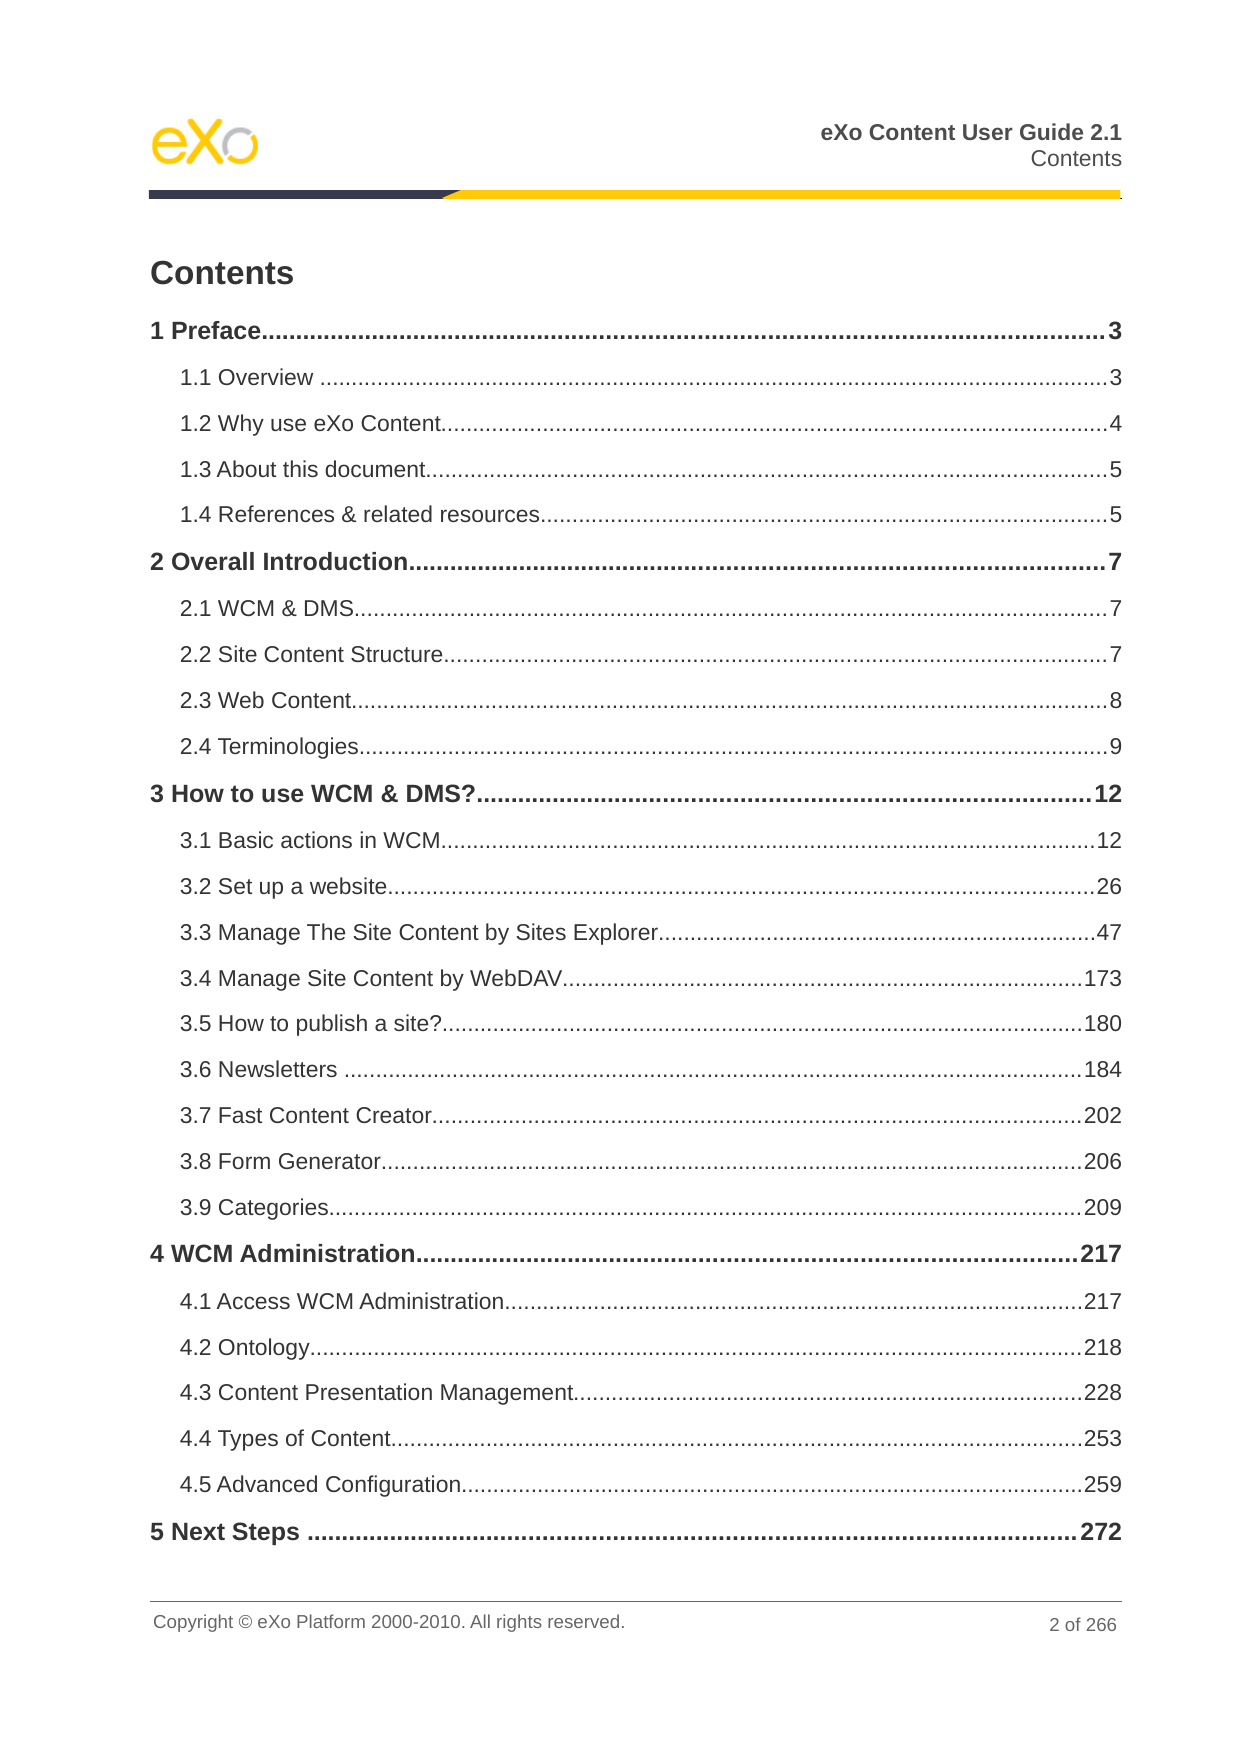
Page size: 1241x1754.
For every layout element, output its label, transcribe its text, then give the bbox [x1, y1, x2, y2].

text 2.2 Site Content Structure 7 [179, 641, 1122, 668]
text 2.3 Web Content 8 [179, 687, 1122, 713]
text 1.3 About this document 5 [179, 456, 1122, 482]
text 4.4 Types of Content 253 [179, 1425, 1122, 1452]
text 1.1 Overview 3 [179, 364, 1122, 390]
text 1 Preface 3 [150, 316, 1122, 344]
text 1.2 Why use eXo Content 4 [179, 410, 1122, 436]
text 4.2 Ontology 218 [179, 1333, 1122, 1360]
picture [152, 118, 259, 165]
text 3.7 Fast Content Creator 202 [179, 1102, 1122, 1128]
text 3.1 Basic actions in WCM 12 [179, 827, 1122, 853]
text 4.5 Advanced Configuration 259 [179, 1471, 1122, 1497]
text 4.3 Content Presentation Management 228 [179, 1379, 1122, 1406]
text 3.2 Set up a website 26 [179, 873, 1122, 899]
text 3.8 Form Generator 206 [179, 1148, 1122, 1174]
picture [148, 190, 1121, 199]
text 3.4 Manage Site Content by WebDAV 173 [179, 964, 1122, 991]
subtitle Contents [150, 253, 1122, 291]
text 3.6 Newsletters 184 [179, 1056, 1122, 1082]
text 4.1 Access WCM Administration 217 [179, 1288, 1122, 1314]
text 2.4 Terminologies 9 [179, 733, 1122, 759]
text 3.3 Manage The Site Content by Sites Explorer 47 [179, 919, 1122, 945]
text 1.4 References & related resources 5 [179, 501, 1122, 528]
text 4 WCM Administration 217 [150, 1239, 1122, 1268]
text 2.1 WCM & DMS 7 [179, 595, 1122, 622]
text 3.5 How to publish a site? 180 [179, 1010, 1122, 1037]
text 3 How to use WCM & DMS? 12 [150, 779, 1122, 807]
text 2 Overall Introduction 7 [150, 547, 1122, 576]
text 3.9 Categories 209 [179, 1194, 1122, 1220]
text 5 Next Steps 272 [150, 1517, 1122, 1546]
